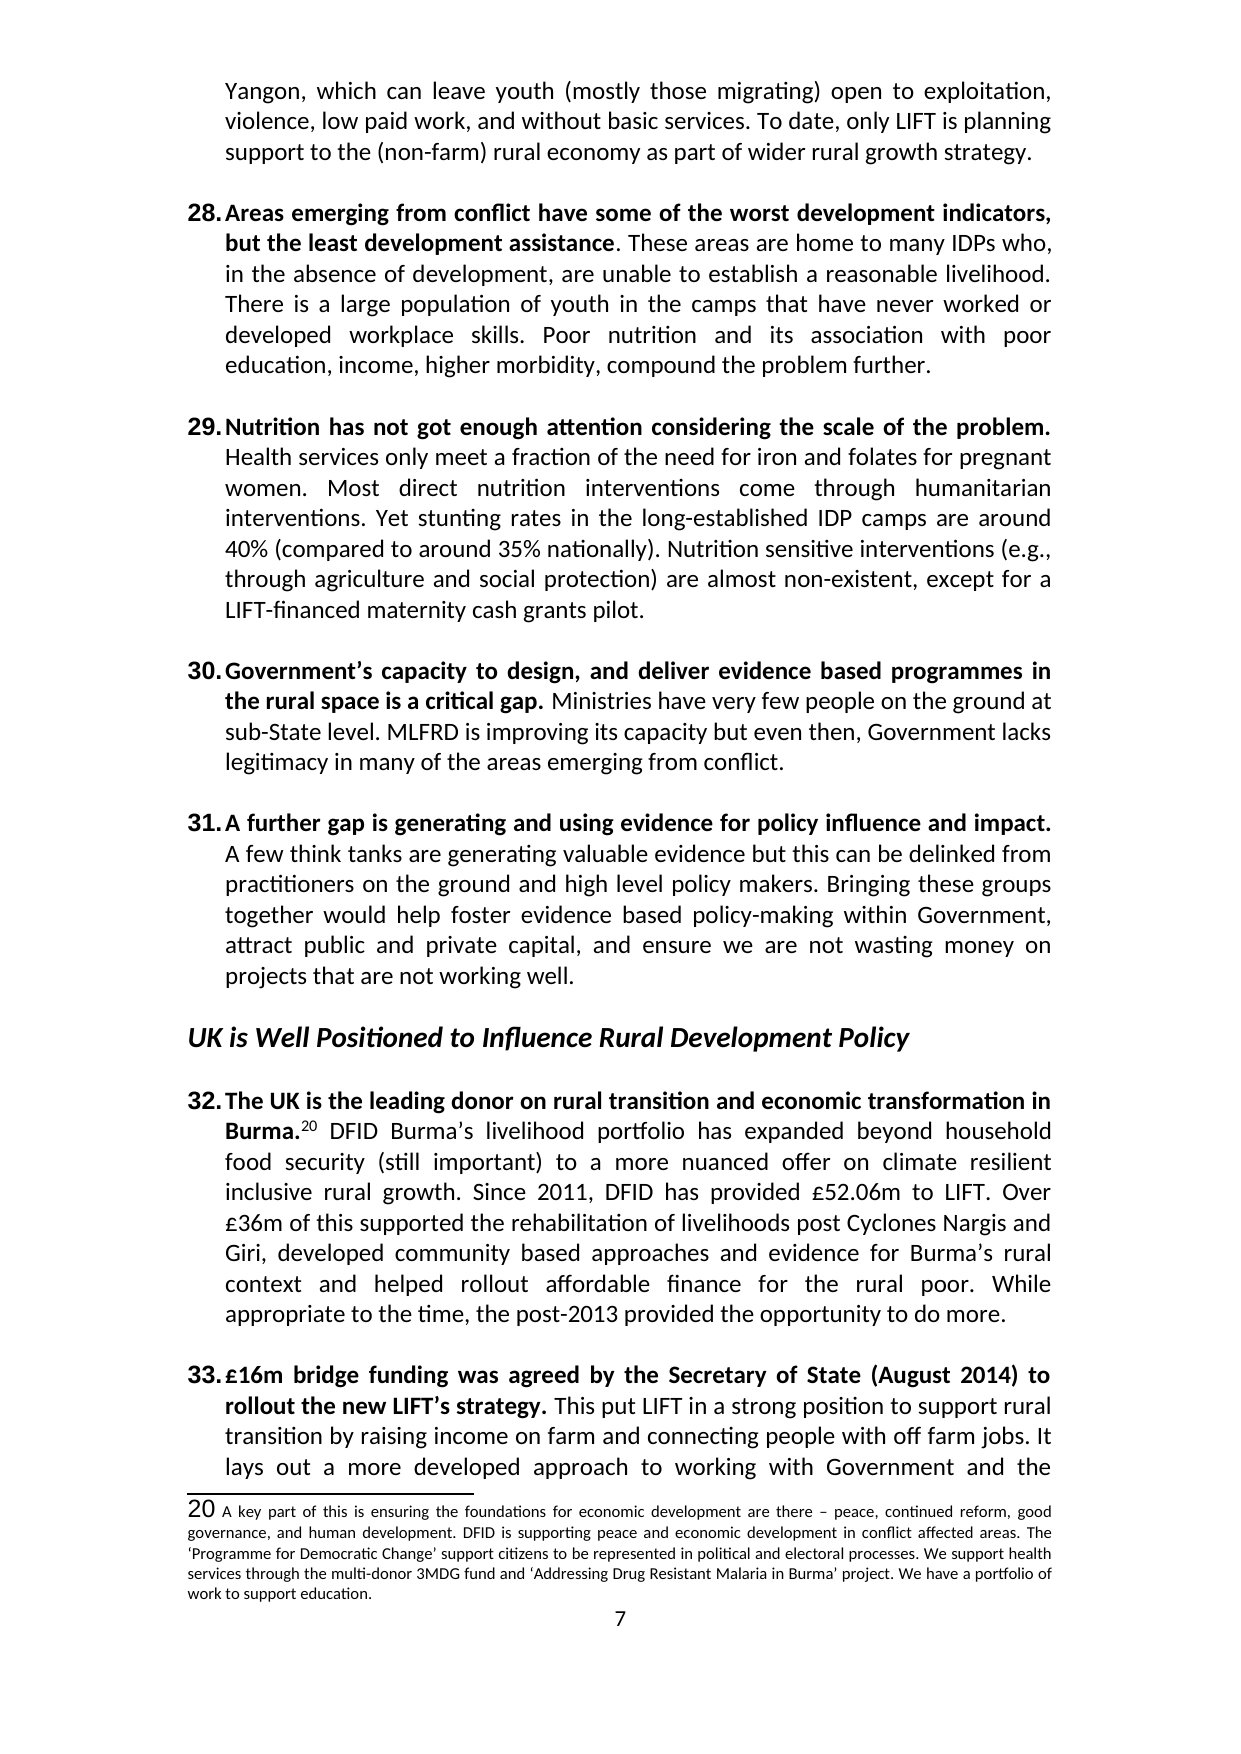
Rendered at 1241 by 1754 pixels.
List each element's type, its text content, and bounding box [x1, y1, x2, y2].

list £16m bridge funding was agreed by the Secretary of State (August 2014) to rollout the new LIFT’s strategy. This put LIFT in a strong position to support rural transition by raising income on farm and connecting people with off farm jobs. It lays out a more developed approach to working with Government and the [187, 1359, 1053, 1482]
list Nutrition has not got enough attention considering the scale of the problem. Health services only meet a fraction of the need for iron and folates for pregnant women. Most direct nutrition interventions come through humanitarian interventions. Yet stunting rates in the long-established IDP camps are around 40% (compared to around 35% nationally). Nutrition sensitive interventions (e.g., through agriculture and social protection) are almost non-existent, except for a LIFT-financed maternity cash grants pilot. [187, 411, 1053, 624]
list UK is Well Positioned to Influence Rural Development Policy [187, 1019, 1053, 1054]
list The UK is the leading donor on rural transition and economic transformation in Burma. DFID Burma’s livelihood portfolio has expanded beyond household food security (still important) to a more nuanced offer on climate resilient inclusive rural growth. Since 2011, DFID has provided £52.06m to LIFT. Over £36m of this supported the rehabilitation of livelihoods post Cyclones Nargis and Giri, developed community based approaches and evidence for Burma’s rural context and helped rollout affordable finance for the rural poor. While appropriate to the time, the post-2013 provided the opportunity to do more. [187, 1085, 1053, 1329]
list A further gap is generating and using evidence for policy influence and impact. A few think tanks are generating valuable evidence but this can be delinked from practitioners on the ground and high level policy makers. Bringing these groups together would help foster evidence based policy-making within Government, attract public and private capital, and ensure we are not wasting money on projects that are not working well. [187, 807, 1053, 991]
list A key part of this is ensuring the foundations for economic development are there – peace, continued reform, good governance, and human development. DFID is supporting peace and economic development in conflict affected areas. The ‘Programme for Democratic Change’ support citizens to be represented in political and electoral processes. We support health services through the multi-donor 3MDG fund and ‘Addressing Drug Resistant Malaria in Burma’ project. We have a portfolio of work to support education. [187, 1494, 1053, 1604]
list Areas emerging from conflict have some of the worst development indicators, but the least development assistance. These areas are home to many IDPs who, in the absence of development, are unable to establish a reasonable livelihood. There is a large population of youth in the camps that have never worked or developed workplace skills. Poor nutrition and its association with poor education, income, higher morbidity, compound the problem further. [187, 197, 1053, 380]
list Yangon, which can leave youth (mostly those migrating) open to exploitation, violence, low paid work, and without basic services. To date, only LIFT is planning support to the (non-farm) rural economy as part of wider rural growth strategy. [187, 75, 1053, 167]
list Government’s capacity to design, and deliver evidence based programmes in the rural space is a critical gap. Ministries have very few people on the ground at sub-State level. MLFRD is improving its capacity but even then, Government lacks legitimacy in many of the areas emerging from conflict. [187, 655, 1053, 777]
